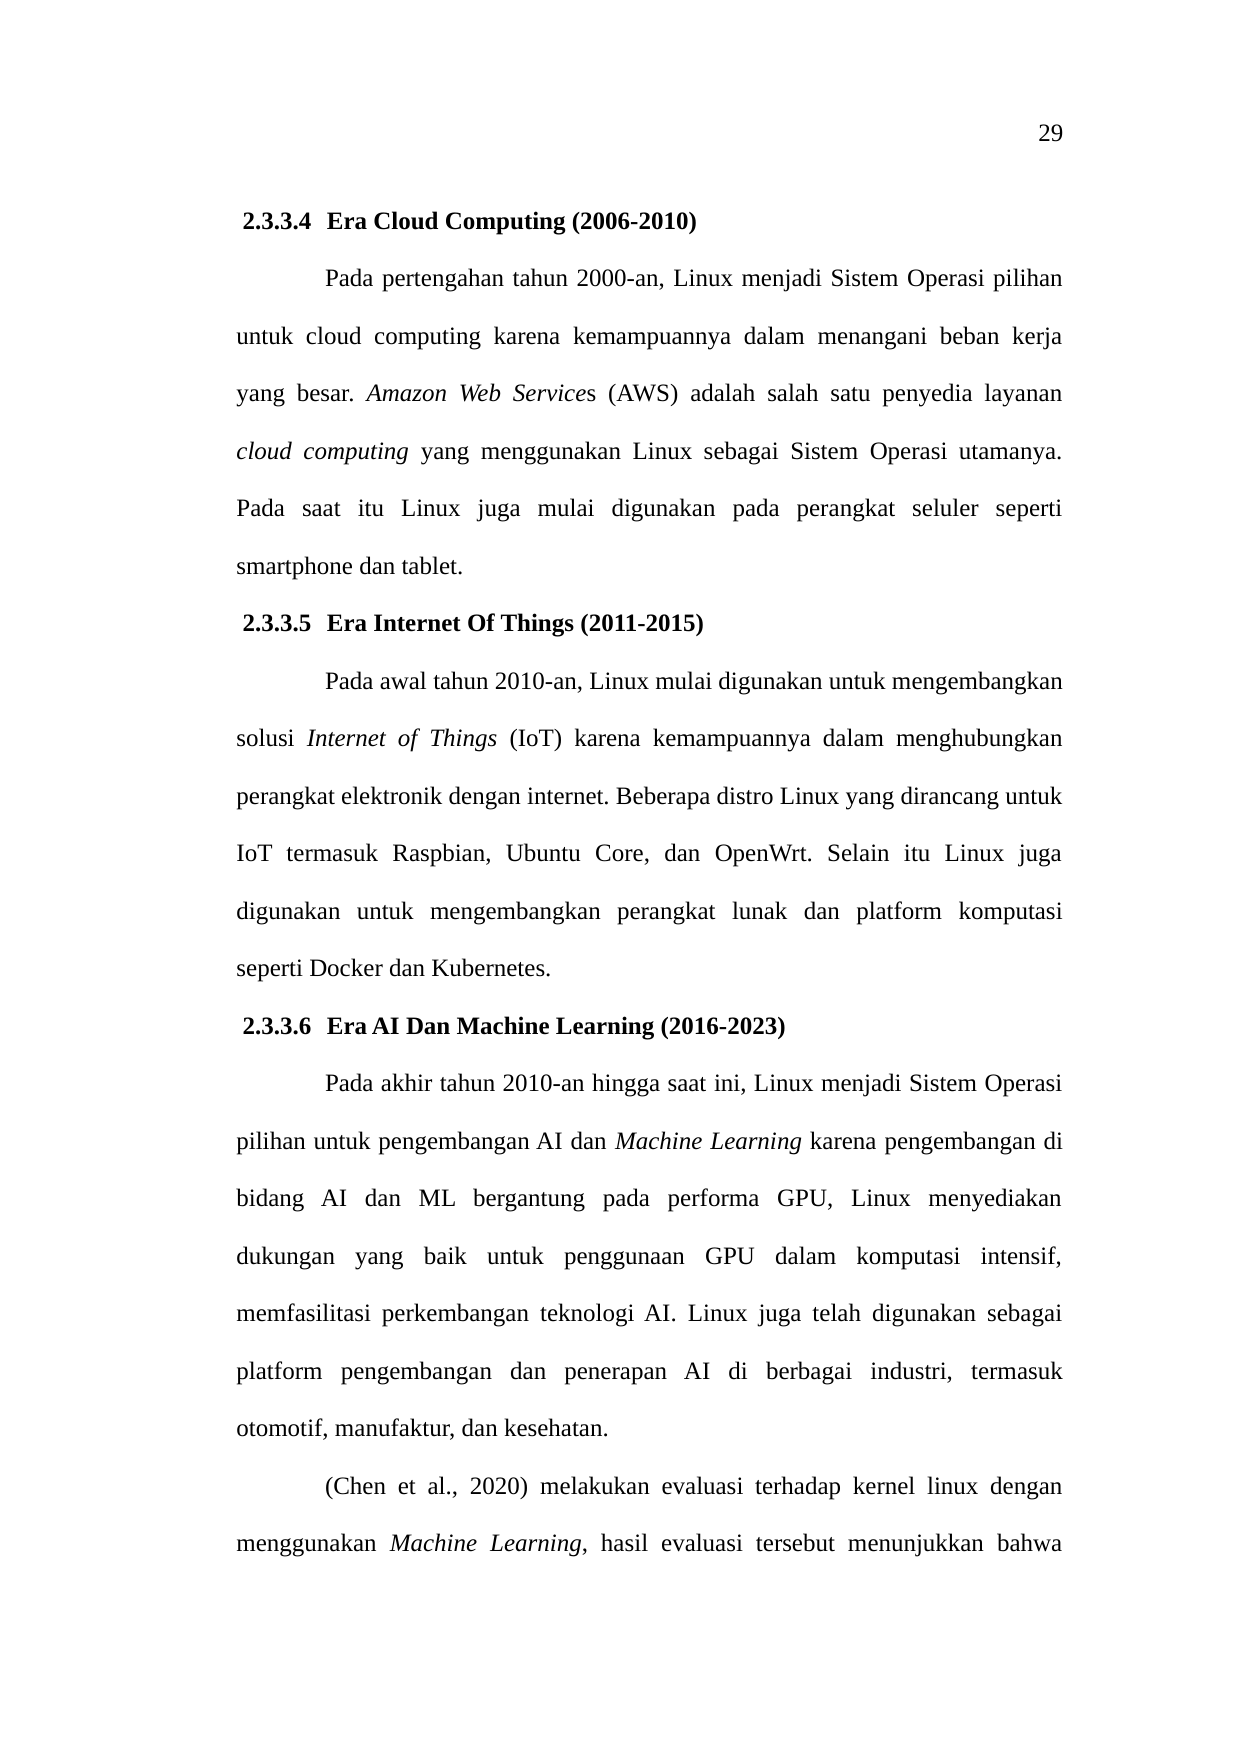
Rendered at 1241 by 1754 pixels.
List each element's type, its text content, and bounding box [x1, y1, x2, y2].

subtitle Era AI dan Machine Learning (2016-2023) [236, 1011, 1063, 1040]
text Pada pertengahan tahun 2000-an, Linux menjadi Sistem Operasi pilihan untuk cloud computing karena kemampuannya dalam menangani beban kerja yang besar. Amazon Web Services (AWS) adalah salah satu penyedia layanan cloud computing yang menggunakan Linux sebagai Sistem Operasi utamanya. Pada saat itu Linux juga mulai digunakan pada perangkat seluler seperti smartphone dan tablet. [236, 263, 1063, 580]
subtitle Era Cloud Computing (2006-2010) [236, 206, 1063, 235]
text Pada akhir tahun 2010-an hingga saat ini, Linux menjadi Sistem Operasi pilihan untuk pengembangan AI dan Machine Learning karena pengembangan di bidang AI dan ML bergantung pada performa GPU, Linux menyediakan dukungan yang baik untuk penggunaan GPU dalam komputasi intensif, memfasilitasi perkembangan teknologi AI. Linux juga telah digunakan sebagai platform pengembangan dan penerapan AI di berbagai industri, termasuk otomotif, manufaktur, dan kesehatan. [236, 1068, 1063, 1442]
text (Chen et al., 2020)⁠ melakukan evaluasi terhadap kernel linux dengan menggunakan Machine Learning, hasil evaluasi tersebut menunjukkan bahwa [236, 1471, 1063, 1557]
subtitle Era Internet Of Things (2011-2015) [236, 608, 1063, 637]
text Pada awal tahun 2010-an, Linux mulai digunakan untuk mengembangkan solusi Internet of Things (IoT) karena kemampuannya dalam menghubungkan perangkat elektronik dengan internet. Beberapa distro Linux yang dirancang untuk IoT termasuk Raspbian, Ubuntu Core, dan OpenWrt. Selain itu Linux juga digunakan untuk mengembangkan perangkat lunak dan platform komputasi seperti Docker dan Kubernetes. [236, 666, 1063, 982]
